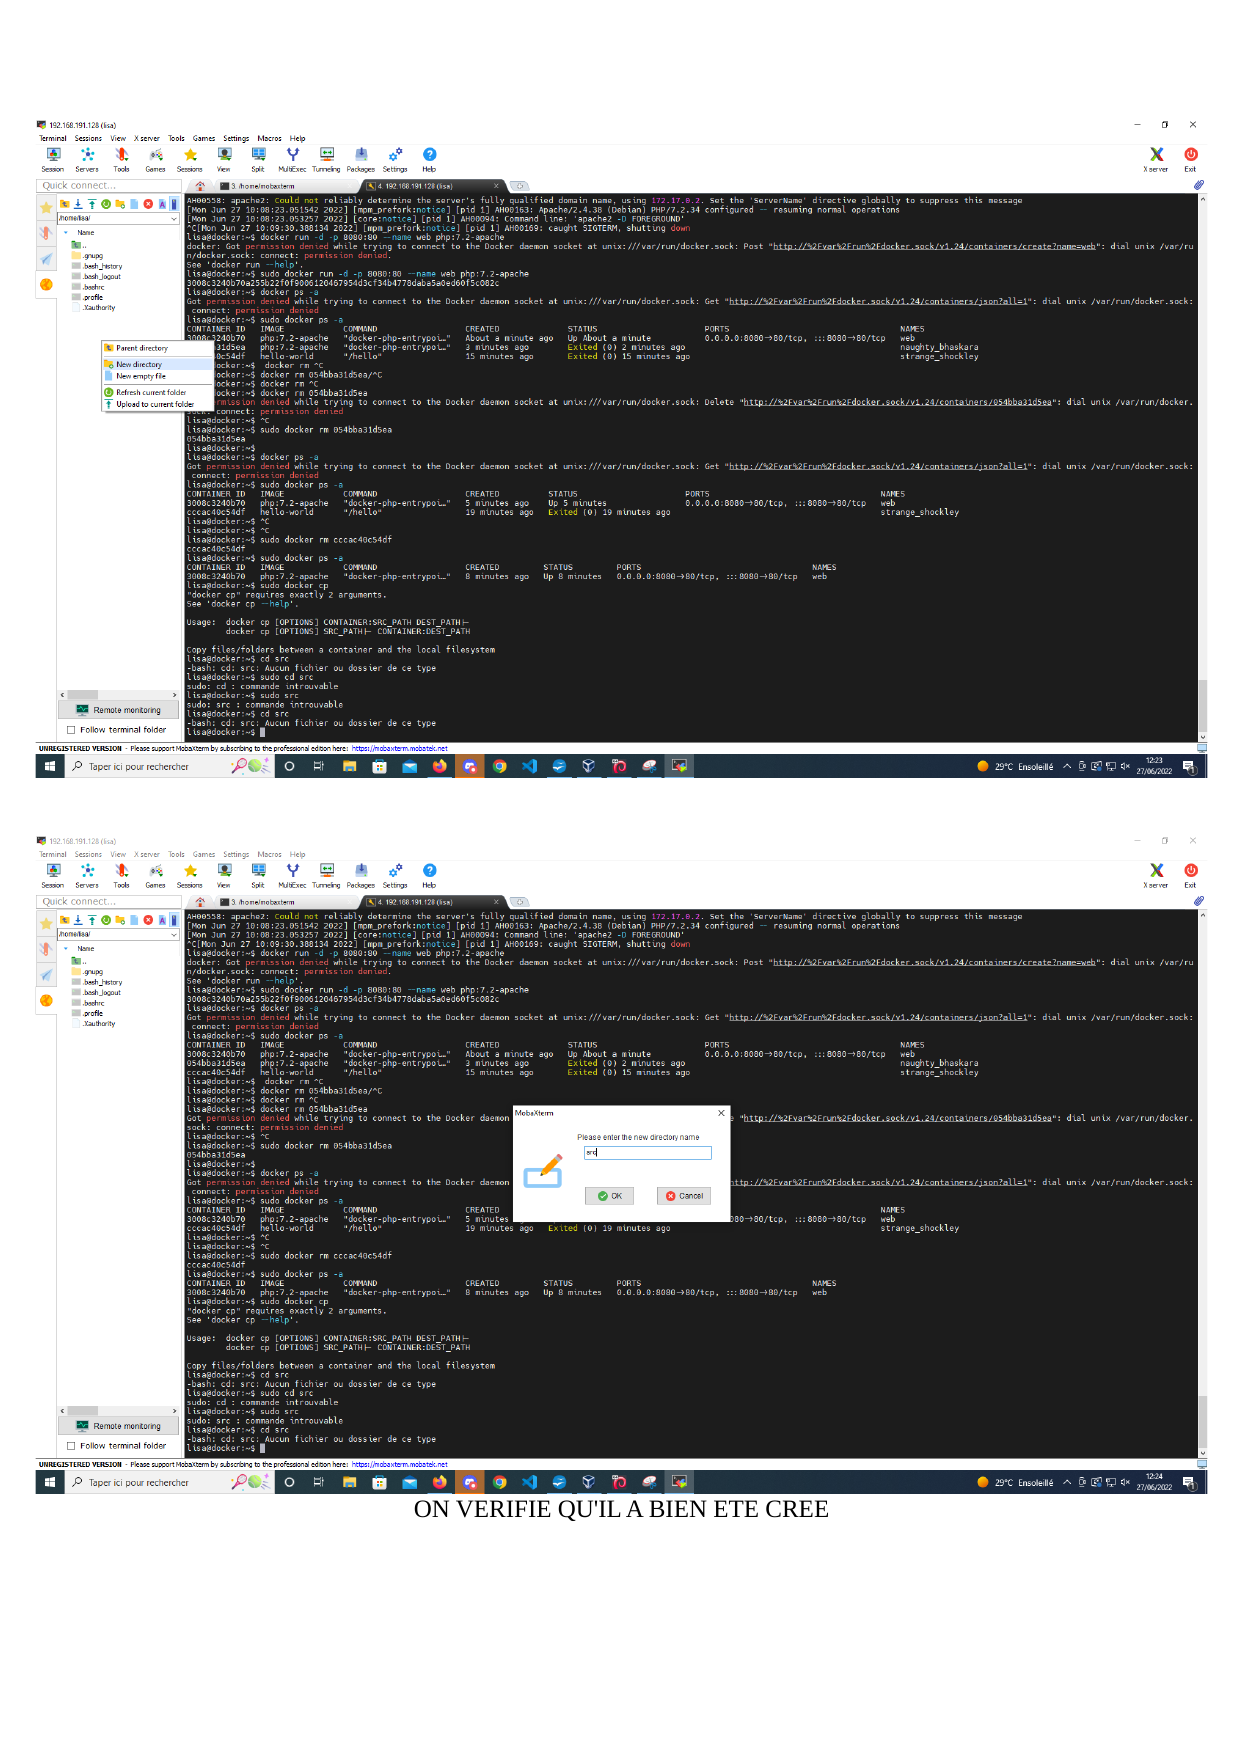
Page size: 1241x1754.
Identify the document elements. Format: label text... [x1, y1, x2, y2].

text ON VERIFIE QU'IL A BIEN ETE CREE [36, 1494, 1207, 1523]
picture [35, 834, 1208, 1494]
picture [35, 118, 1208, 778]
